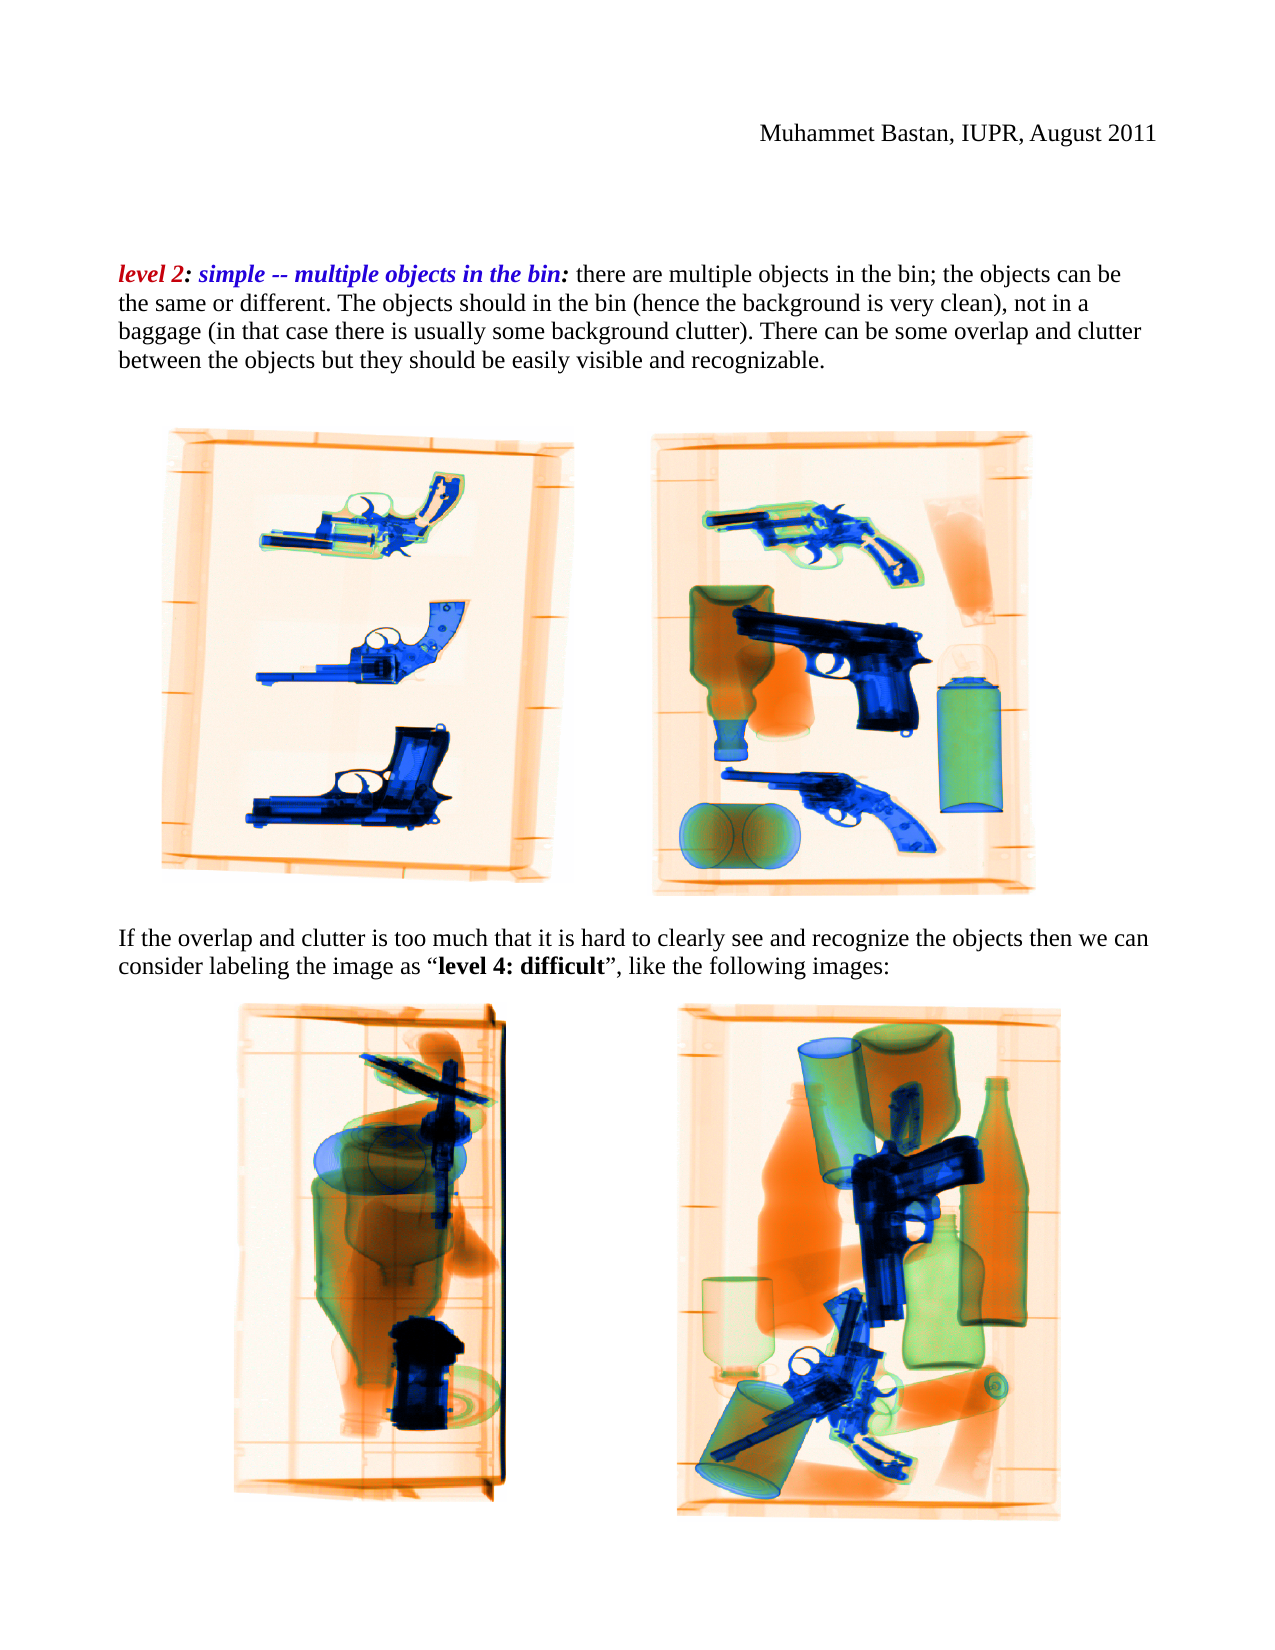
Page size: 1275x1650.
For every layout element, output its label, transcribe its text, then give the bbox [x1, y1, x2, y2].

picture [161, 426, 575, 883]
picture [647, 431, 1037, 896]
text If the overlap and clutter is too much that it is hard to clearly see and recognize the objects then we can consider labeling the image as “level 4: difficult”, like the following images: [118, 923, 1157, 980]
picture [233, 1002, 509, 1502]
text level 2: simple -- multiple objects in the bin: there are multiple objects in the bin; the objects can be the same or different. The objects should in the bin (hence the background is very clean), not in a baggage (in that case there is usually some background clutter). There can be some overlap and clutter between the objects but they should be easily visible and recognizable. [118, 259, 1157, 374]
picture [676, 1003, 1061, 1522]
